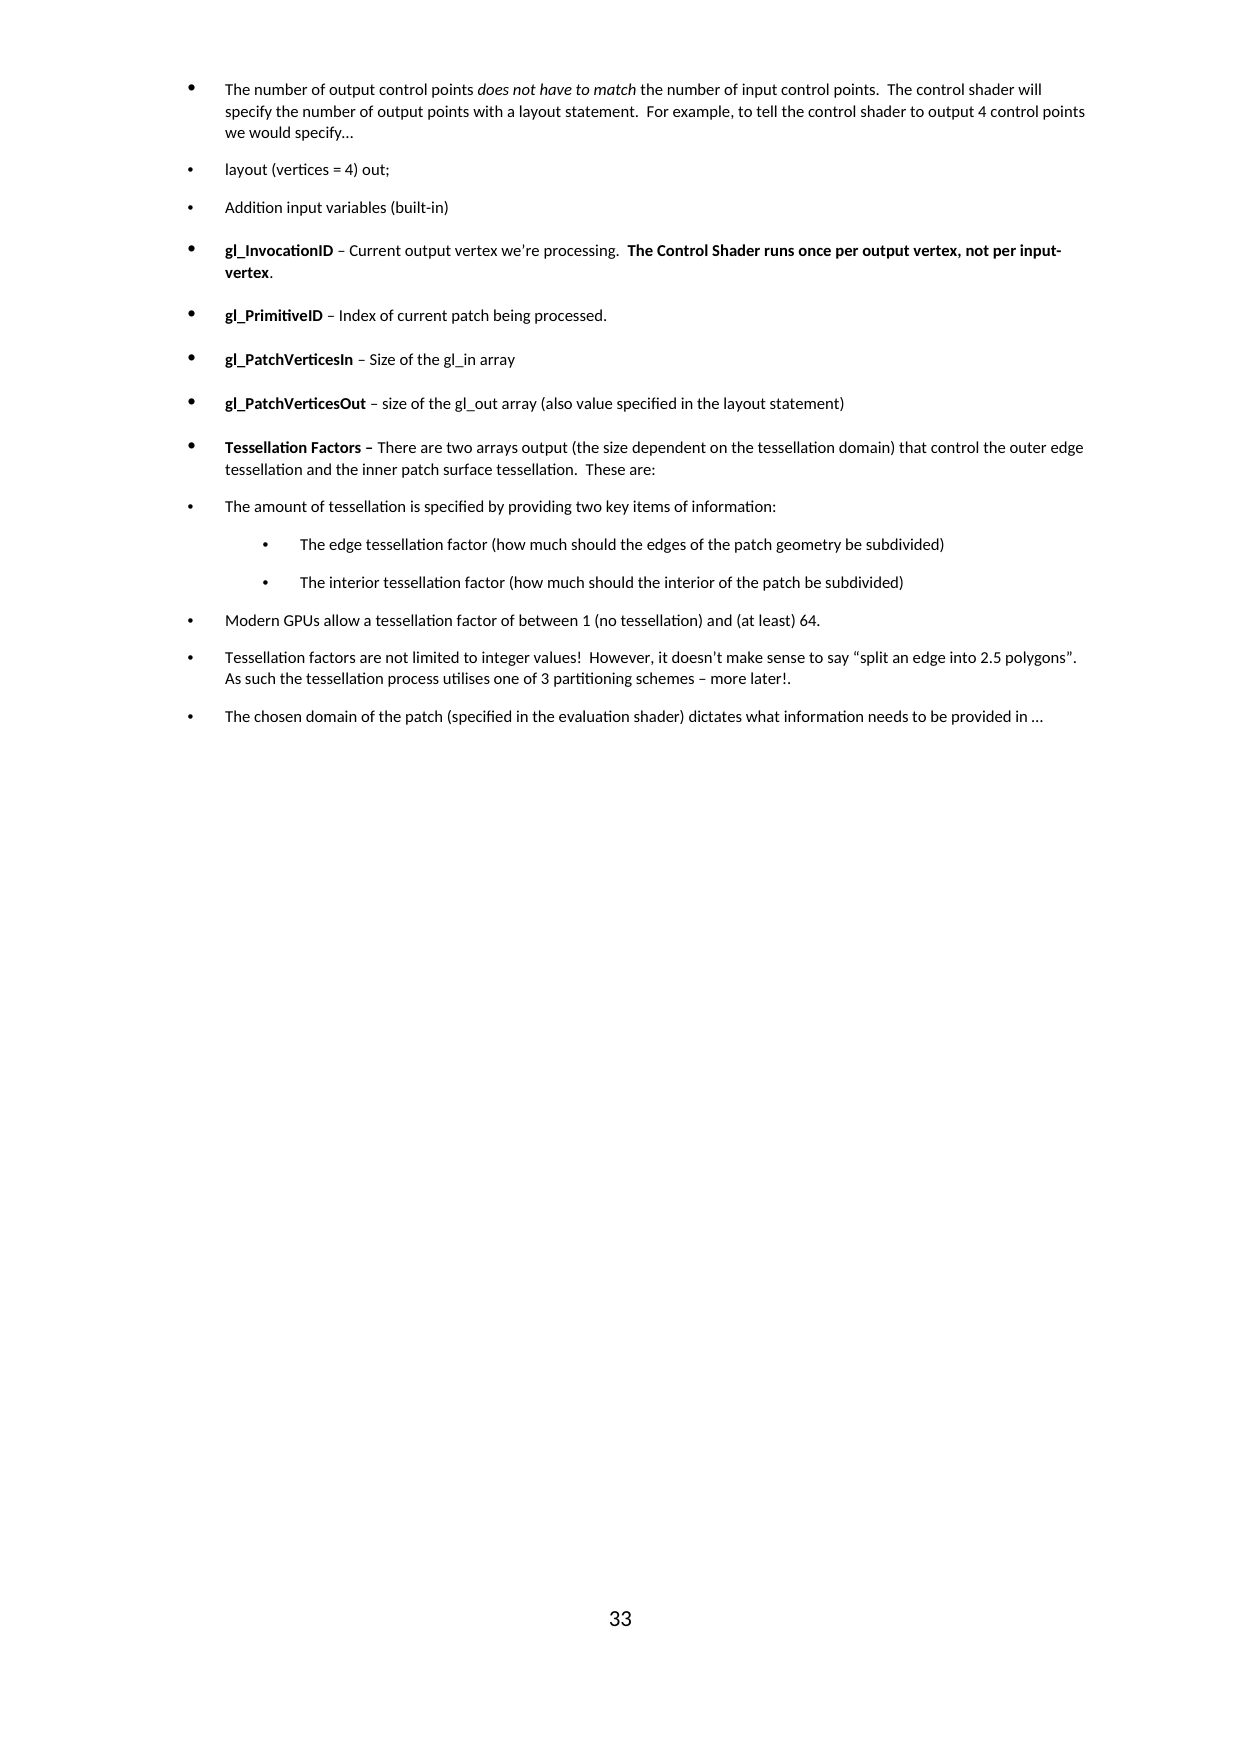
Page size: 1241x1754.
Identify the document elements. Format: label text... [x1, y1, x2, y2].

list gl_PatchVerticesIn – Size of the gl_in array [187, 344, 1090, 370]
list The chosen domain of the patch (specified in the evaluation shader) dictates what information needs to be provided in … [187, 706, 1090, 727]
list gl_PrimitiveID – Index of current patch being processed. [187, 300, 1090, 326]
list gl_InvocationID – Current output vertex we’re processing. The Control Shader runs once per output vertex, not per input-vertex. [187, 235, 1090, 282]
list The amount of tessellation is specified by providing two key items of information: [187, 497, 1090, 517]
list The number of output control points does not have to match the number of input control points. The control shader will specify the number of output points with a layout statement. For example, to tell the control shader to output 4 control points we would specify… [187, 74, 1090, 142]
list Addition input variables (built-in) [187, 197, 1090, 218]
list Modern GPUs allow a tessellation factor of between 1 (no tessellation) and (at least) 64. [187, 610, 1090, 630]
list The interior tessellation factor (how much should the interior of the patch be subdivided) [262, 572, 1090, 592]
list Tessellation factors are not limited to integer values! However, it doesn’t make sense to say “split an edge into 2.5 polygons”. As such the tessellation process utilises one of 3 partitioning schemes – more later!. [187, 648, 1090, 689]
list The edge tessellation factor (how much should the edges of the patch geometry be subdivided) [262, 534, 1090, 555]
list Tessellation Factors – There are two arrays output (the size dependent on the tessellation domain) that control the outer edge tessellation and the inner patch surface tessellation. These are: [187, 432, 1090, 479]
list layout (vertices = 4) out; [187, 159, 1090, 180]
list gl_PatchVerticesOut – size of the gl_out array (also value specified in the layout statement) [187, 388, 1090, 414]
